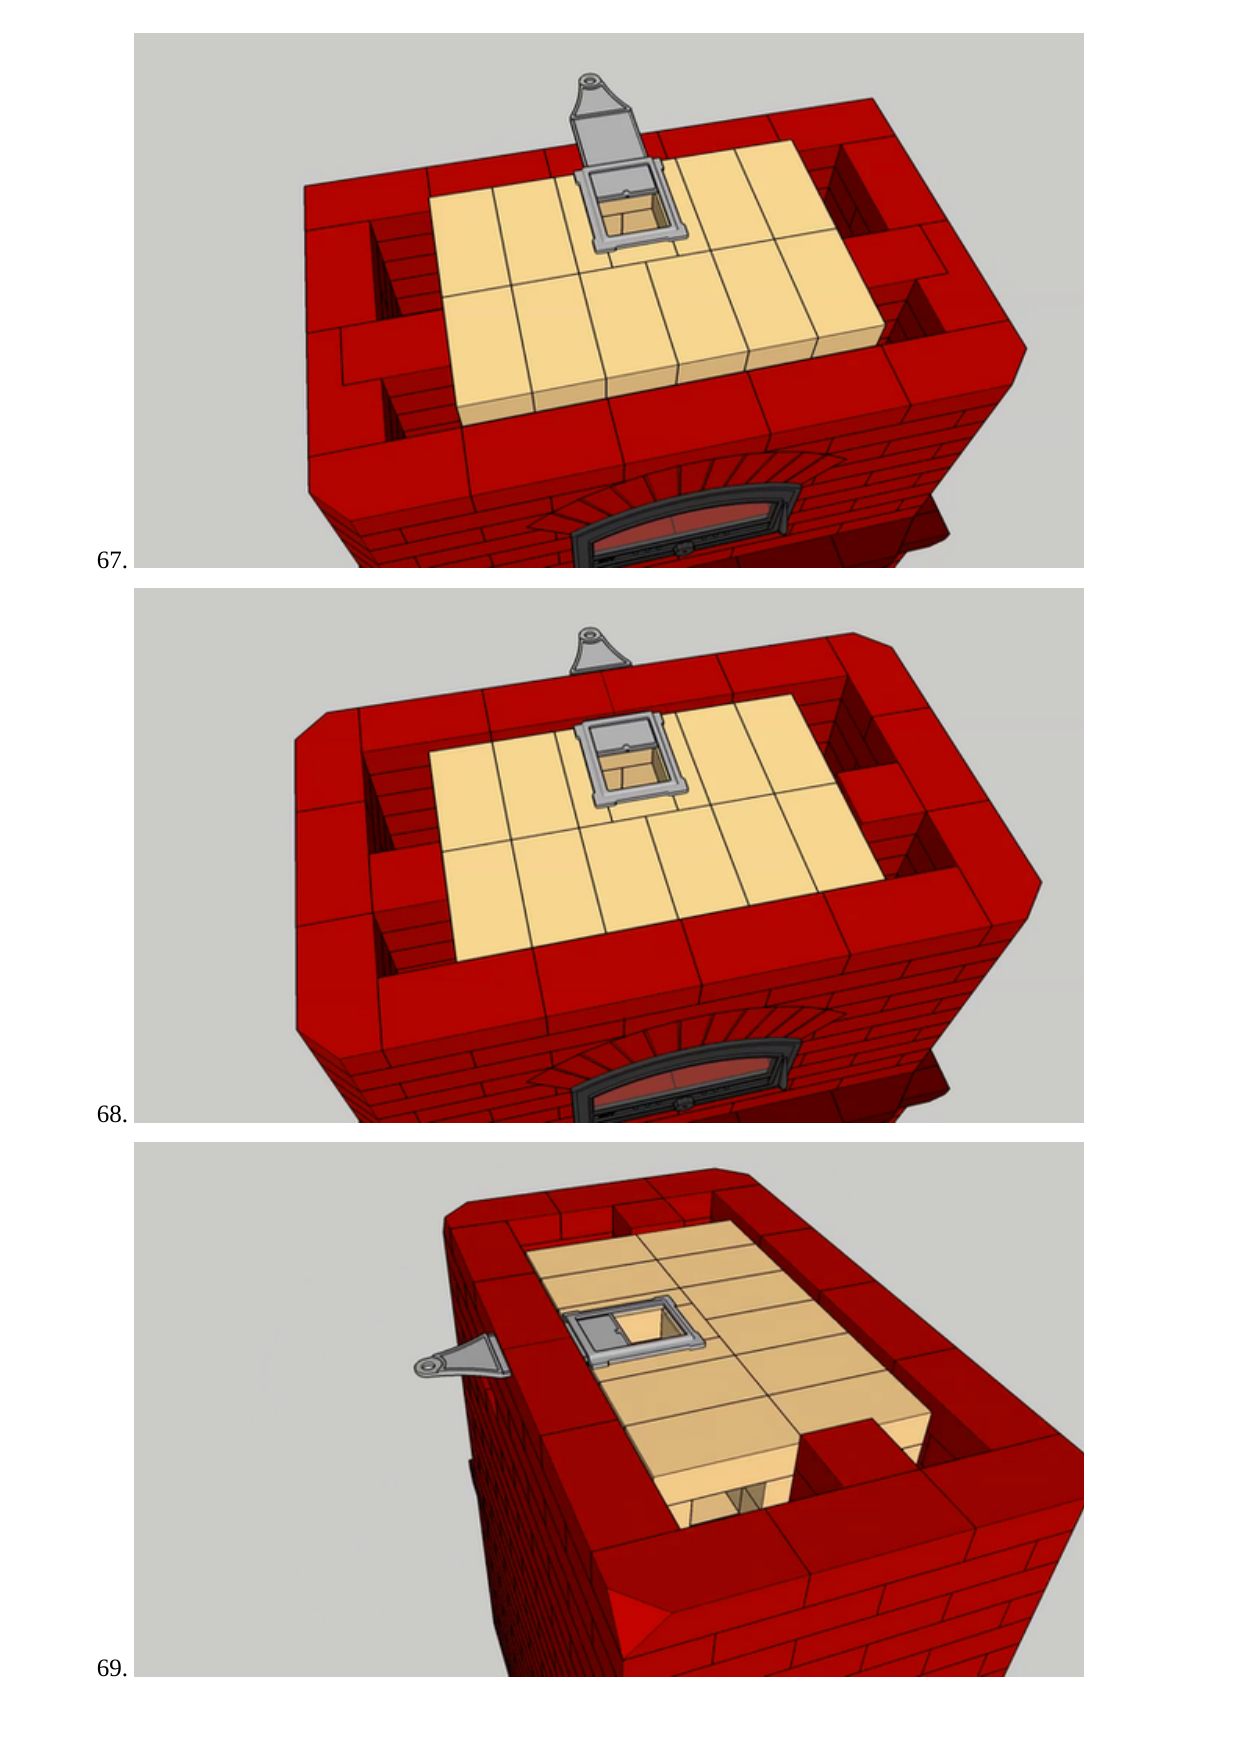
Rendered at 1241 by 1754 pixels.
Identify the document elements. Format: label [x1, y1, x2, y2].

picture [134, 1142, 1084, 1677]
picture [134, 33, 1084, 568]
picture [134, 588, 1084, 1123]
